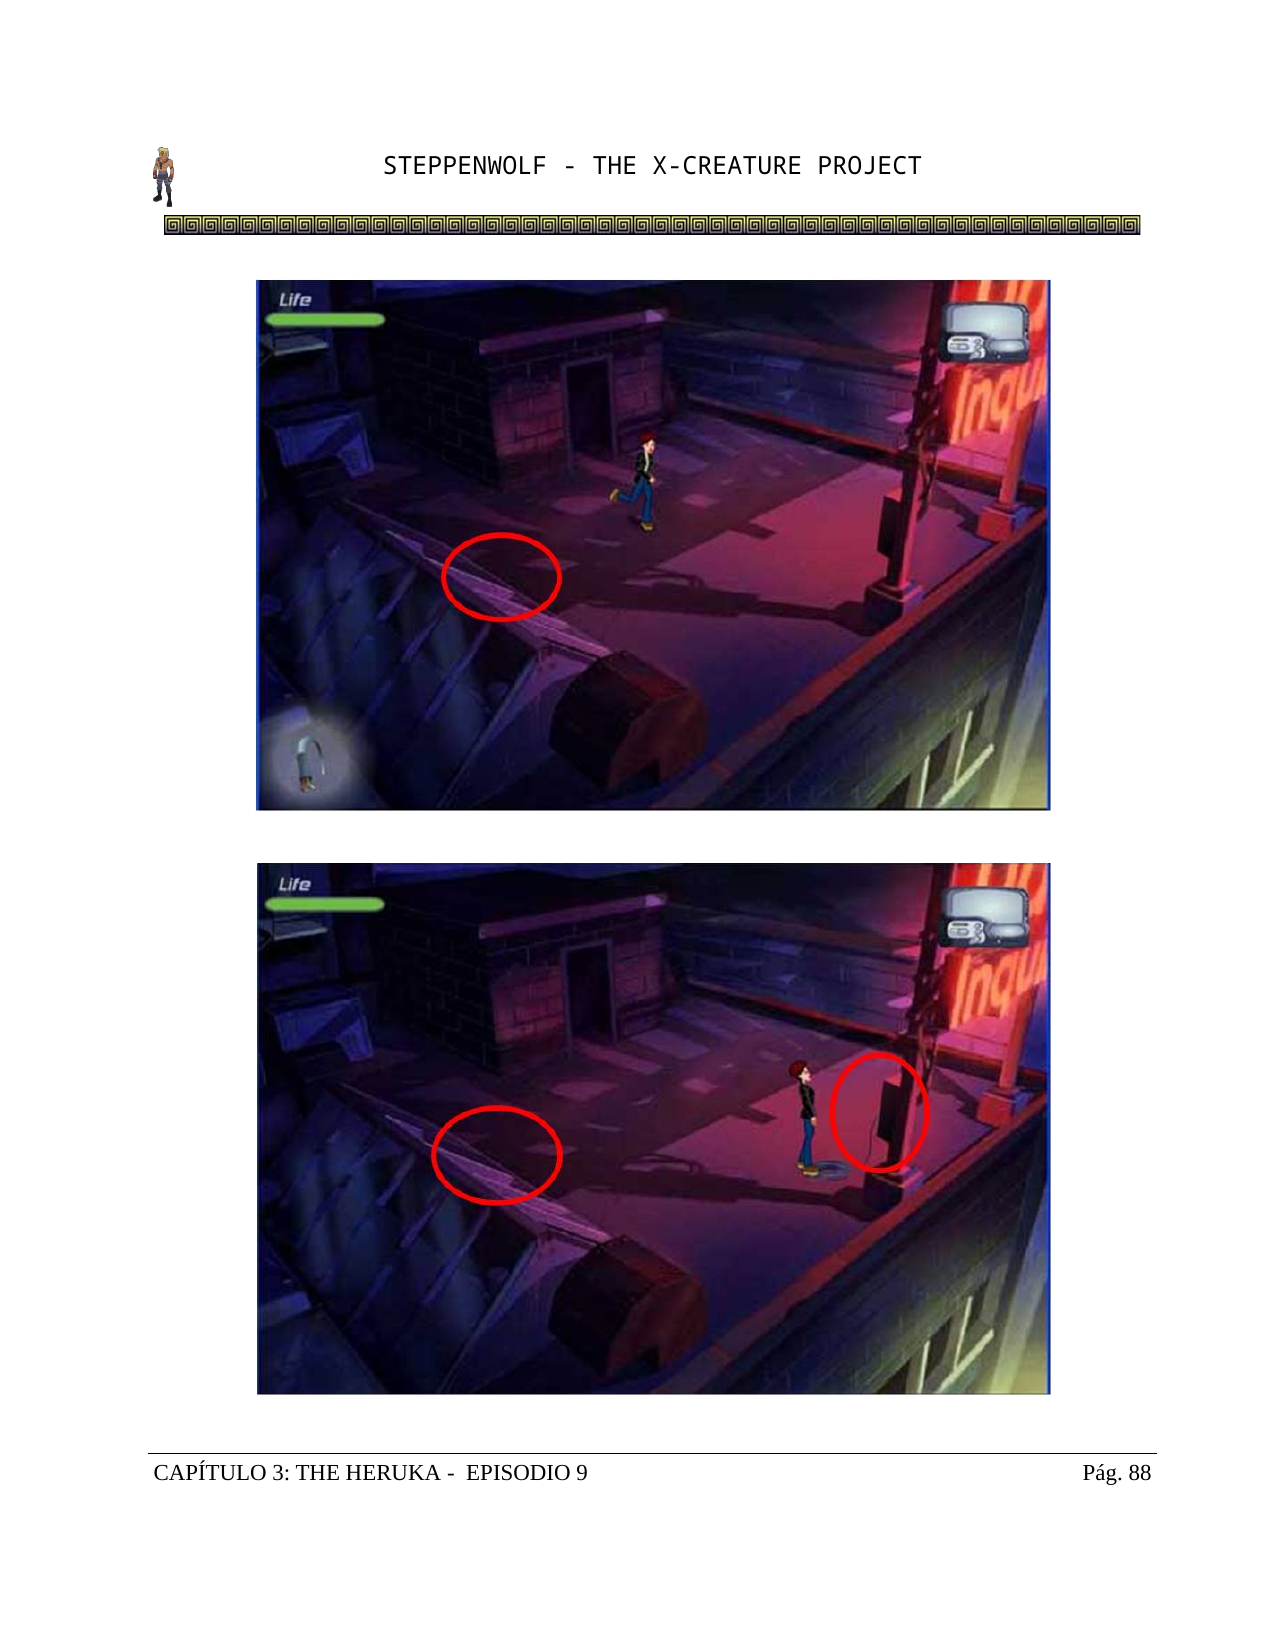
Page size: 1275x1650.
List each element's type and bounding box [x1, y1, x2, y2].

picture [256, 863, 1051, 1395]
picture [255, 279, 1051, 811]
picture [147, 147, 181, 207]
picture [164, 215, 1141, 235]
